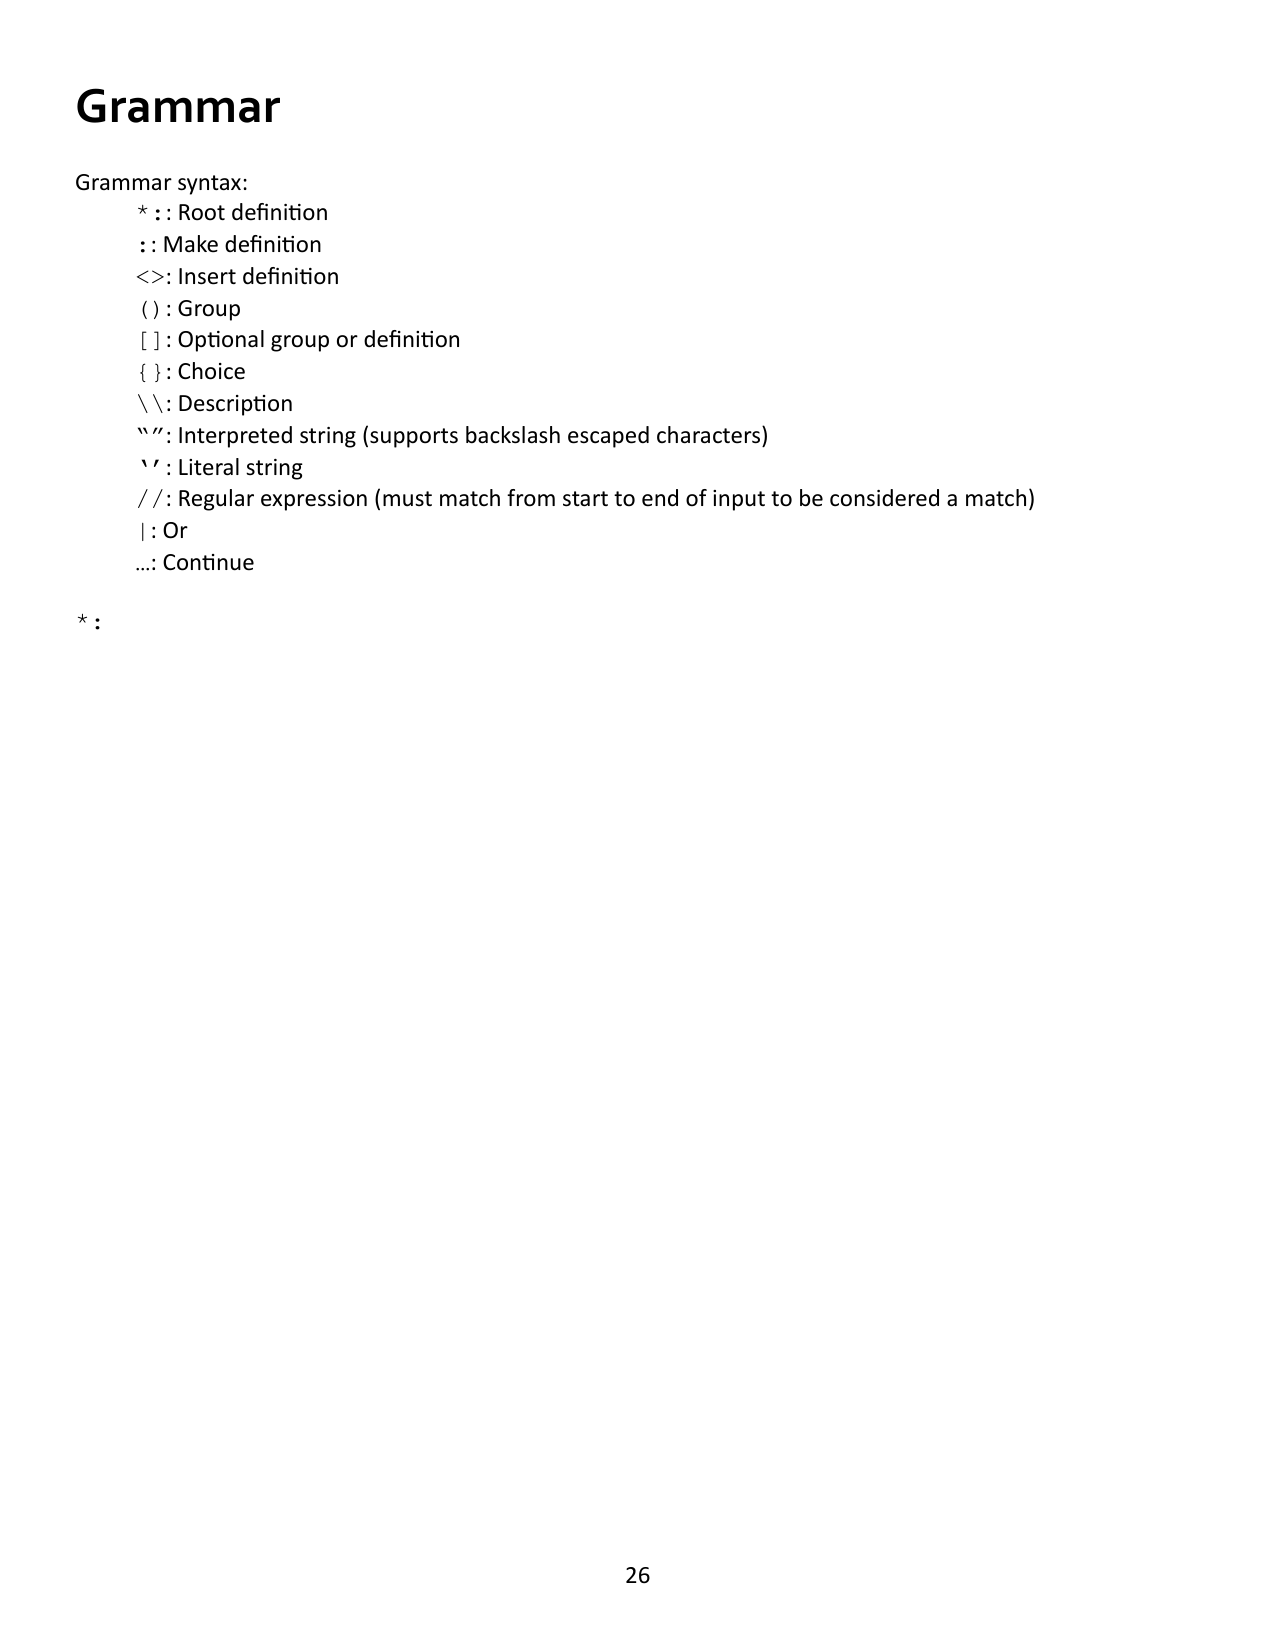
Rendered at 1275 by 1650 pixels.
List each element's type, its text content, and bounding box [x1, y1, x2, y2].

text ‘’: Literal string [75, 451, 1200, 482]
text …: Continue [75, 546, 1200, 578]
text *: [75, 608, 1200, 637]
text :: Make definition [75, 228, 1200, 260]
text \\: Description [75, 387, 1200, 419]
text “”: Interpreted string (supports backslash escaped characters) [75, 419, 1200, 451]
text {}: Choice [75, 355, 1200, 387]
text |: Or [75, 514, 1200, 546]
text //: Regular expression (must match from start to end of input to be considered a match) [75, 482, 1200, 514]
text Grammar syntax: [75, 166, 1200, 196]
subtitle Grammar [75, 75, 1200, 135]
text (): Group [75, 292, 1200, 323]
text *:: Root definition [75, 196, 1200, 228]
text []: Optional group or definition [75, 323, 1200, 355]
text <>: Insert definition [75, 260, 1200, 292]
